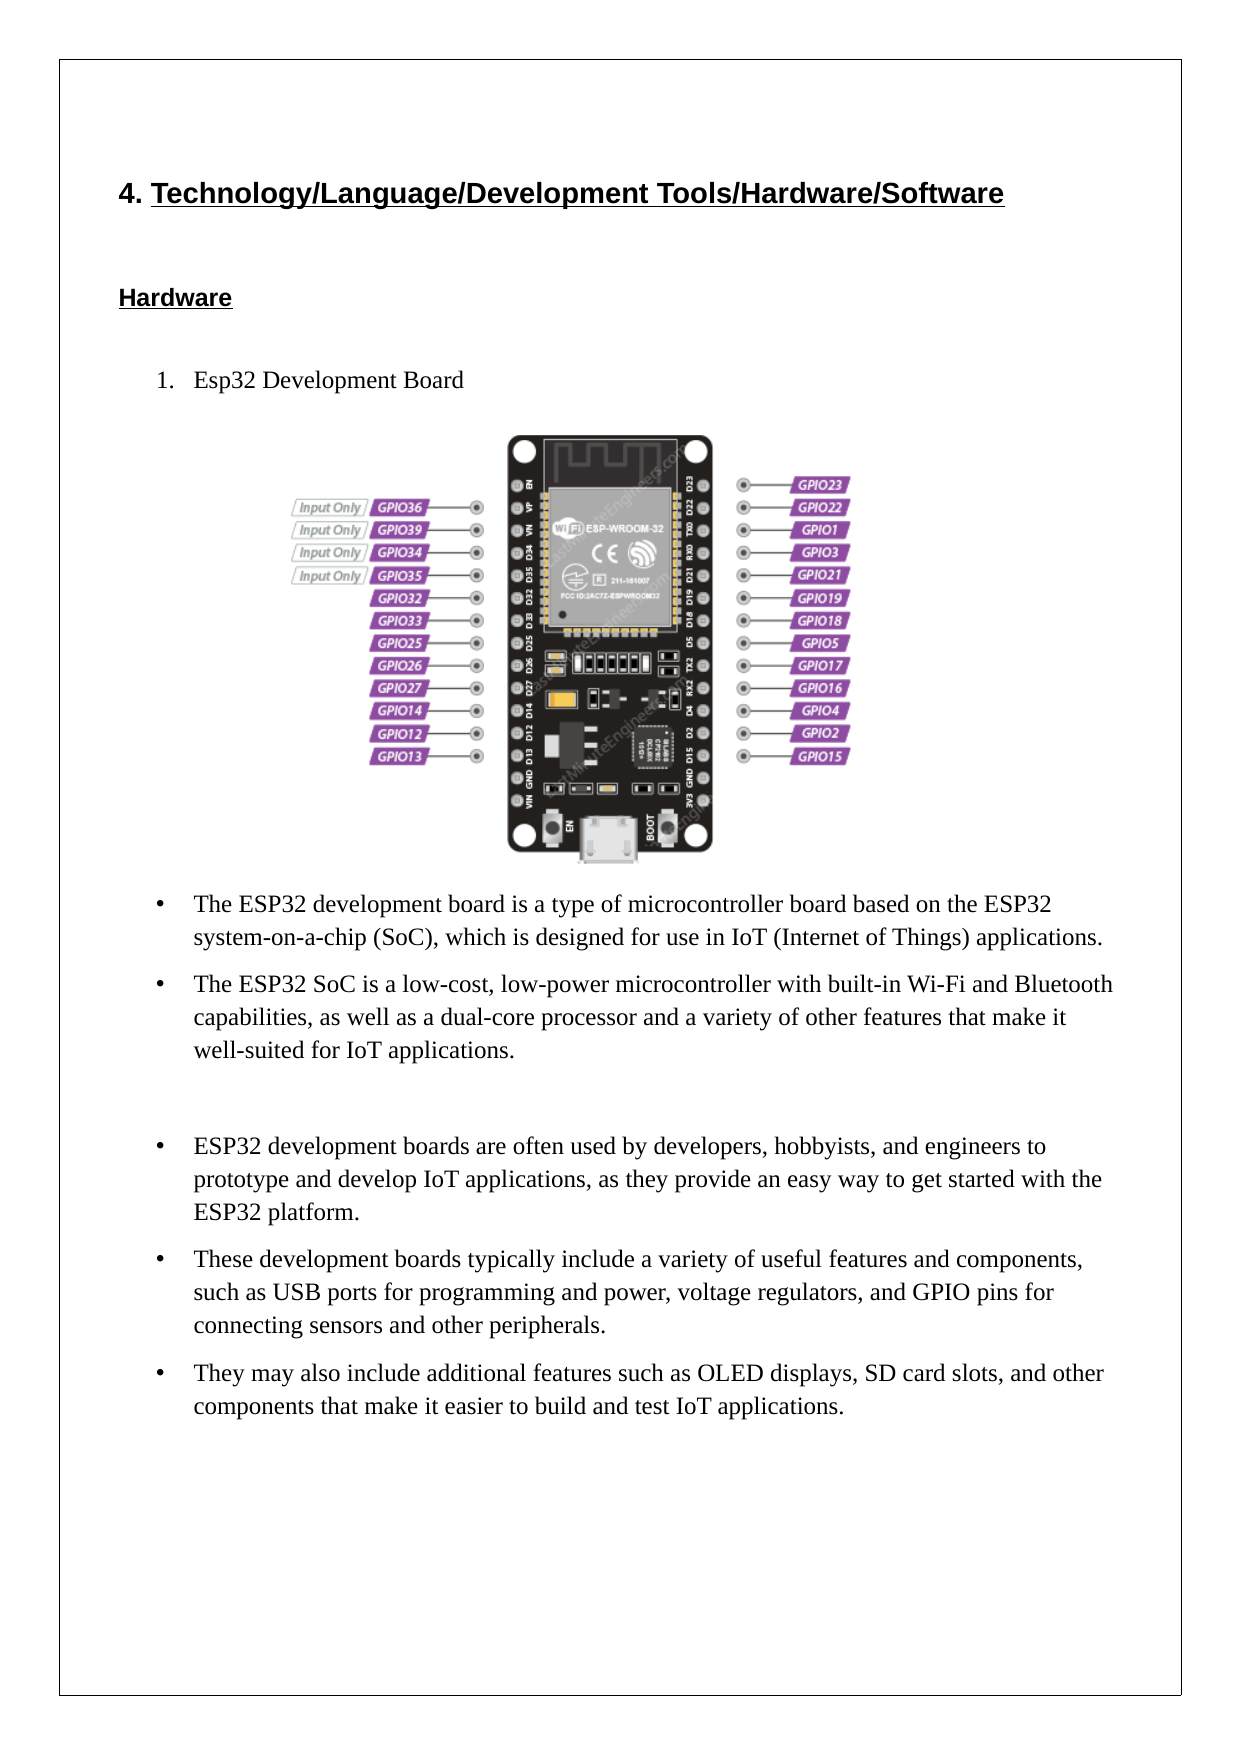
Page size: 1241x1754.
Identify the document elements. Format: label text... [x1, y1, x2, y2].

list ESP32 development boards are often used by developers, hobbyists, and engineers to prototype and develop IoT applications, as they provide an easy way to get started with the ESP32 platform. [156, 1131, 1122, 1226]
subtitle 4. Technology/Language/Development Tools/Hardware/Software [118, 176, 1122, 210]
subtitle Hardware [118, 283, 1122, 311]
list The ESP32 development board is a type of microcontroller board based on the ESP32 system-on-a-chip (SoC), which is designed for use in IoT (Internet of Things) applications. [156, 889, 1122, 951]
list The ESP32 SoC is a low-cost, low-power microcontroller with built-in Wi-Fi and Bluetooth capabilities, as well as a dual-core processor and a variety of other features that make it well-suited for IoT applications. [156, 969, 1122, 1064]
picture [259, 435, 981, 865]
list These development boards typically include a variety of useful features and components, such as USB ports for programming and power, voltage regulators, and GPIO pins for connecting sensors and other peripherals. [156, 1244, 1122, 1339]
list They may also include additional features such as OLED displays, SD card slots, and other components that make it easier to build and test IoT applications. [156, 1358, 1122, 1420]
list Esp32 Development Board [156, 365, 1122, 394]
